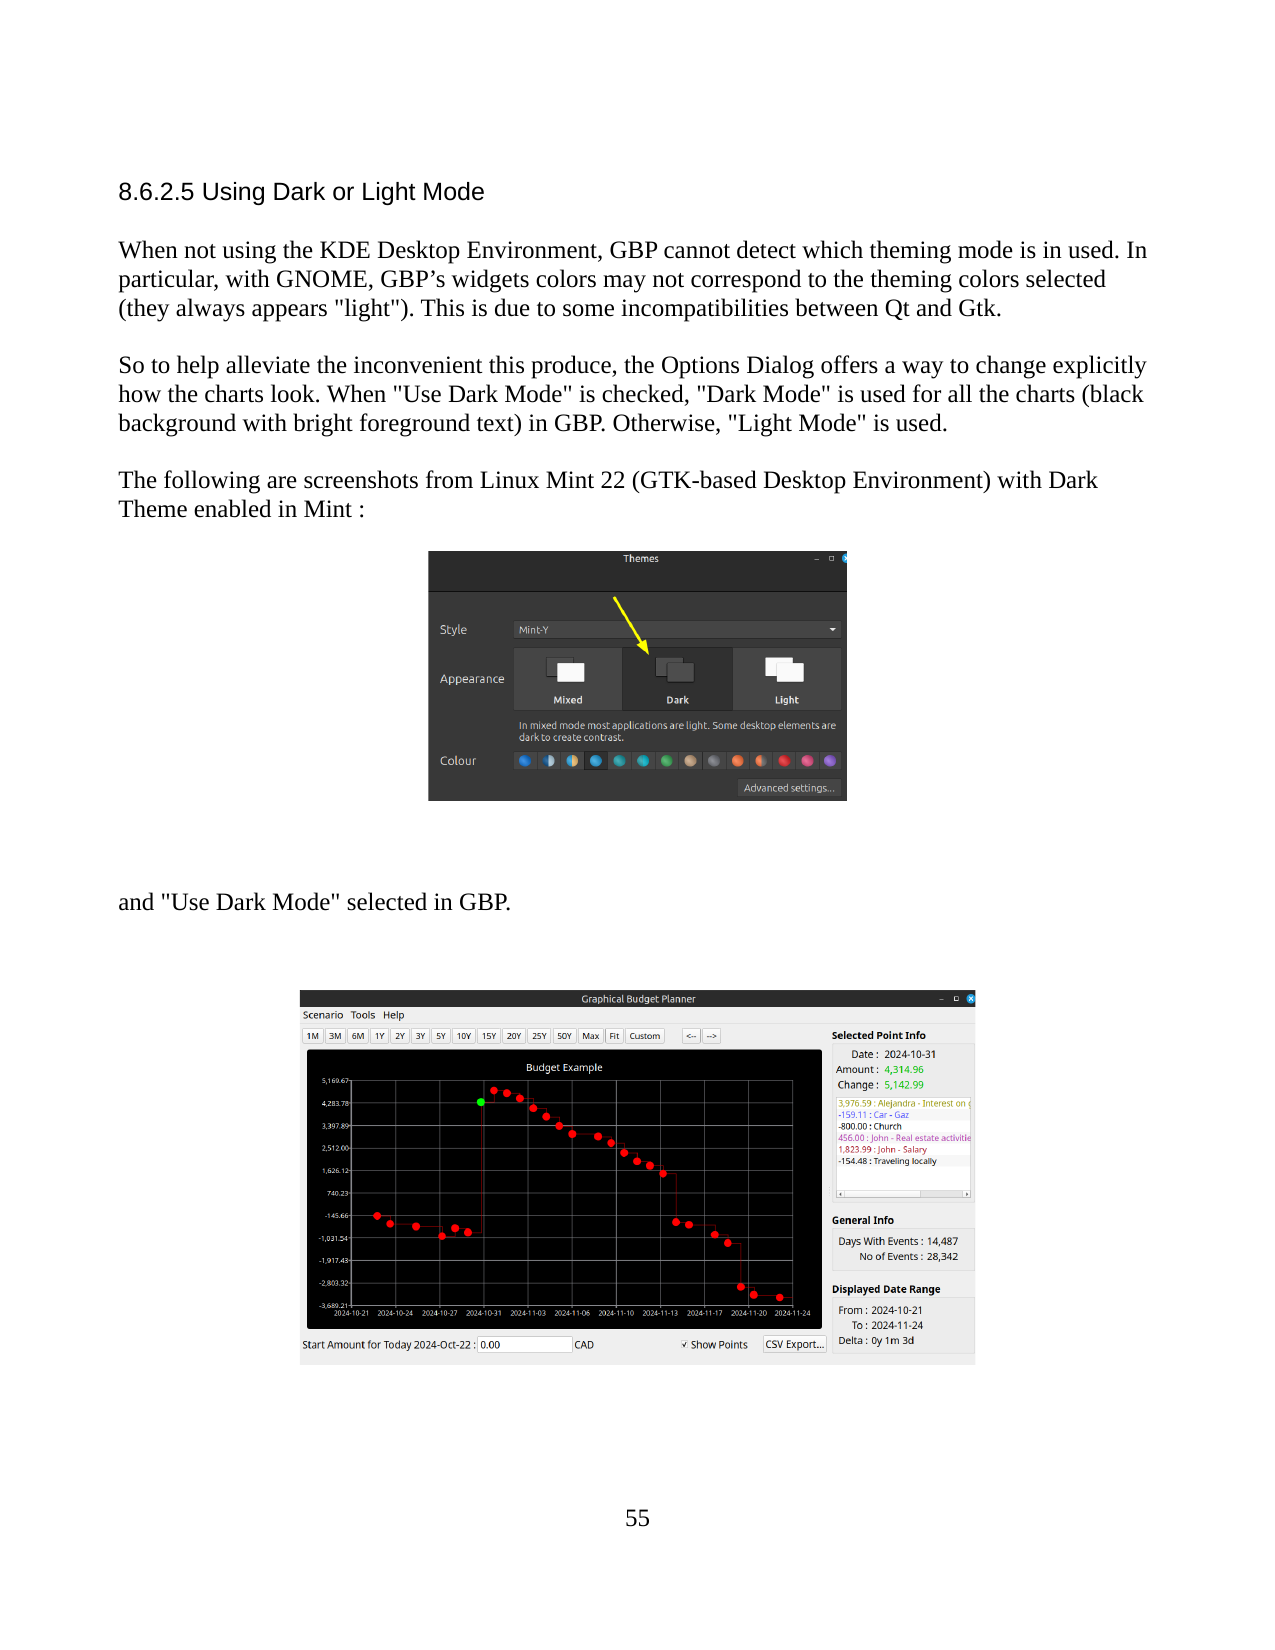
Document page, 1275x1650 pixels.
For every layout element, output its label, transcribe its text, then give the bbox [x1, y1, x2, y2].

text The following are screenshots from Linux Mint 22 (GTK-based Desktop Environment) with Dark Theme enabled in Mint : [118, 466, 1157, 523]
subtitle Using Dark or Light Mode [118, 177, 1157, 206]
text and "Use Dark Mode" selected in GBP. [118, 887, 1157, 915]
picture [299, 990, 976, 1365]
text So to help alleviate the inconvenient this produce, the Options Dialog offers a way to change explicitly how the charts look. When "Use Dark Mode" is checked, "Dark Mode" is used for all the charts (black background with bright foreground text) in GBP. Otherwise, "Light Mode" is used. [118, 351, 1157, 437]
picture [428, 551, 847, 801]
text When not using the KDE Desktop Environment, GBP cannot detect which theming mode is in used. In particular, with GNOME, GBP’s widgets colors may not correspond to the theming colors selected (they always appears "light"). This is due to some incompatibilities between Qt and Gtk. [118, 236, 1157, 322]
